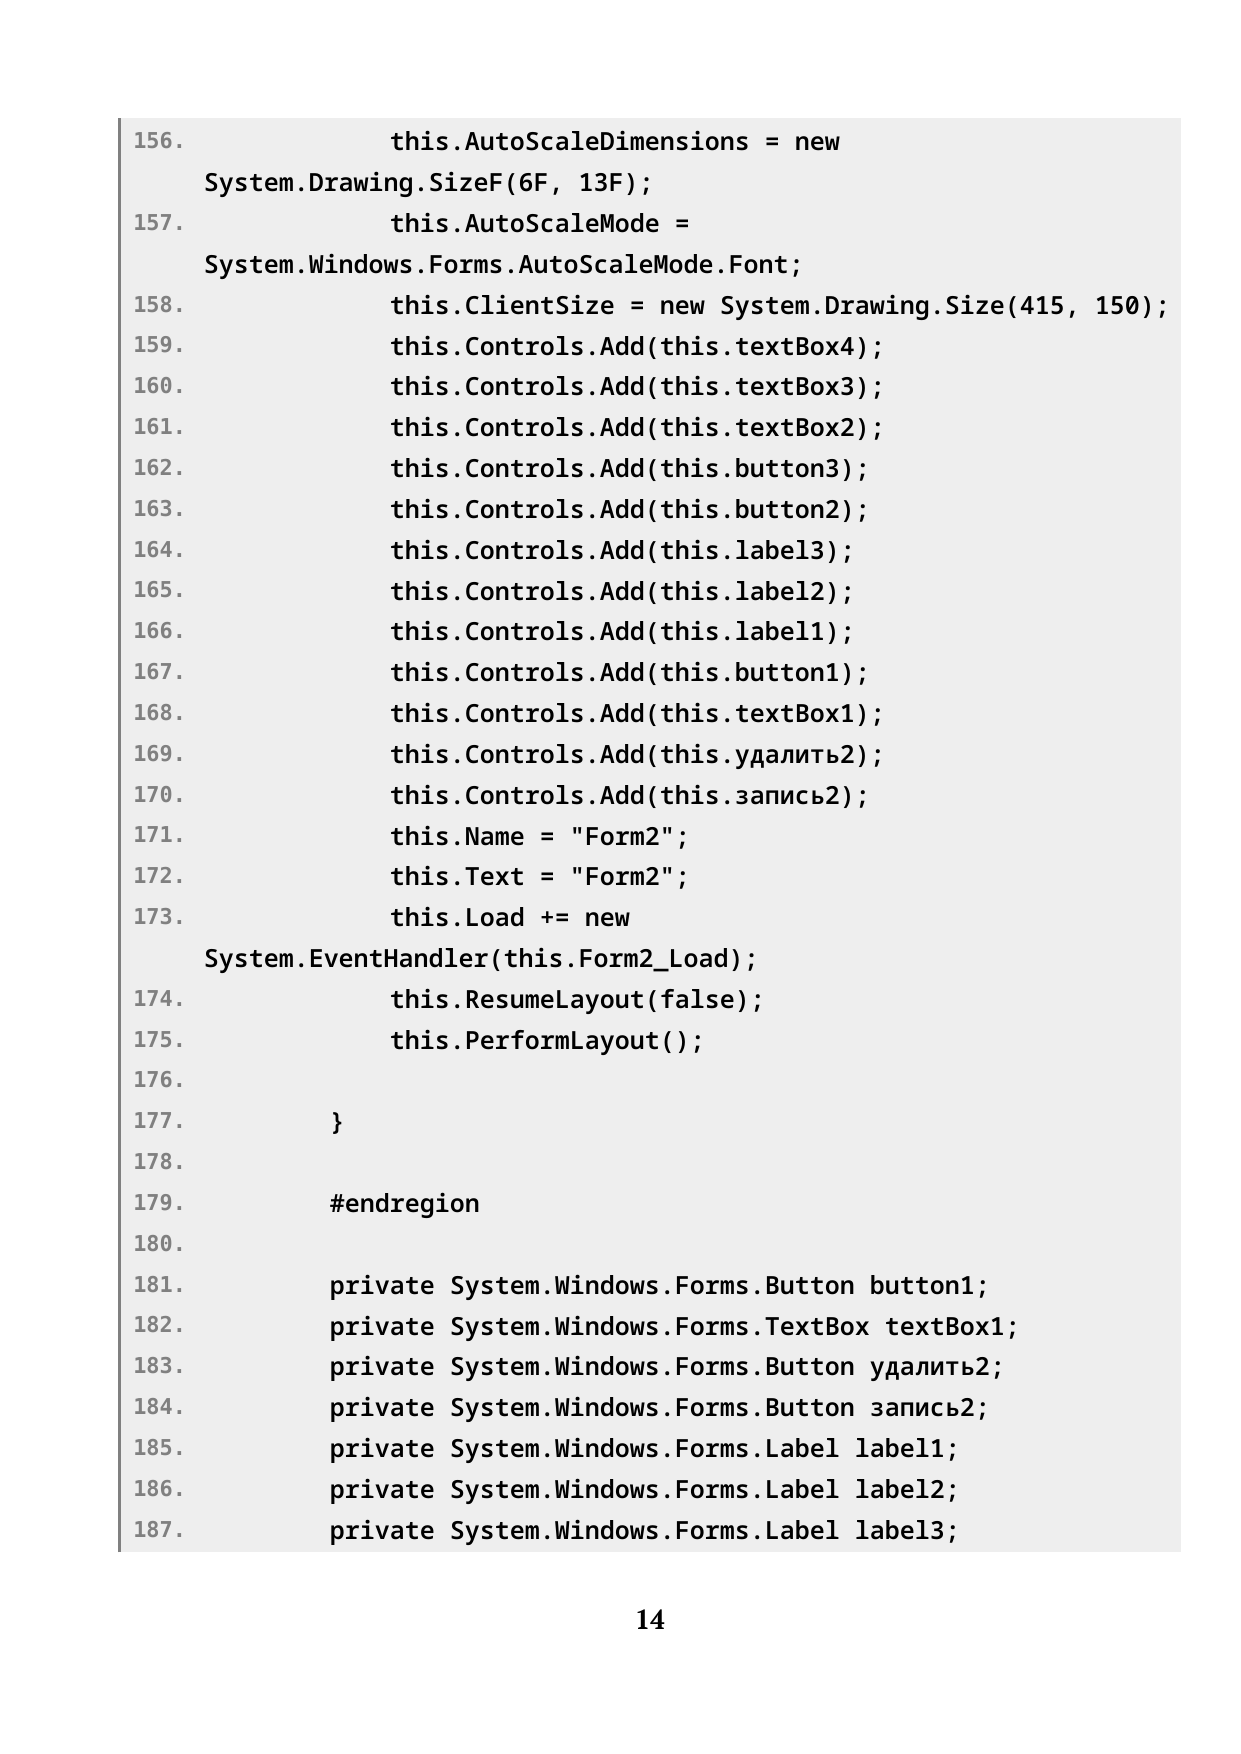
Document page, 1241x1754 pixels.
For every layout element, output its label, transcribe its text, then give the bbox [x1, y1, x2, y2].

list this.Controls.Add(this.label1); [121, 608, 1181, 648]
list this.Controls.Add(this.textBox2); [121, 404, 1181, 444]
list private System.Windows.Forms.Button запись2; [121, 1384, 1181, 1424]
list this.Controls.Add(this.запись2); [121, 771, 1181, 811]
list private System.Windows.Forms.Button button1; [121, 1261, 1181, 1301]
list private System.Windows.Forms.Button удалить2; [121, 1343, 1181, 1383]
list #endregion [121, 1180, 1181, 1220]
list } [121, 1098, 1181, 1138]
list this.Controls.Add(this.textBox4); [121, 322, 1181, 362]
list this.Controls.Add(this.button1); [121, 649, 1181, 689]
list this.ResumeLayout(false); [121, 976, 1181, 1016]
list this.Controls.Add(this.label3); [121, 526, 1181, 566]
list this.AutoScaleDimensions = new System.Drawing.SizeF(6F, 13F); [121, 118, 1181, 199]
list private System.Windows.Forms.TextBox textBox1; [121, 1302, 1181, 1342]
list this.Text = "Form2"; [121, 853, 1181, 893]
list this.Controls.Add(this.label2); [121, 567, 1181, 607]
list private System.Windows.Forms.Label label2; [121, 1466, 1181, 1506]
list this.Controls.Add(this.удалить2); [121, 731, 1181, 771]
list this.Name = "Form2"; [121, 812, 1181, 852]
list this.Controls.Add(this.button2); [121, 486, 1181, 526]
list this.Controls.Add(this.textBox1); [121, 690, 1181, 730]
list private System.Windows.Forms.Label label1; [121, 1425, 1181, 1465]
list this.Load += new System.EventHandler(this.Form2_Load); [121, 894, 1181, 975]
list this.Controls.Add(this.button3); [121, 445, 1181, 485]
list this.PerformLayout(); [121, 1016, 1181, 1056]
list this.Controls.Add(this.textBox3); [121, 363, 1181, 403]
list this.AutoScaleMode = System.Windows.Forms.AutoScaleMode.Font; [121, 200, 1181, 281]
list this.ClientSize = new System.Drawing.Size(415, 150); [121, 281, 1181, 321]
list private System.Windows.Forms.Label label3; [121, 1506, 1181, 1552]
